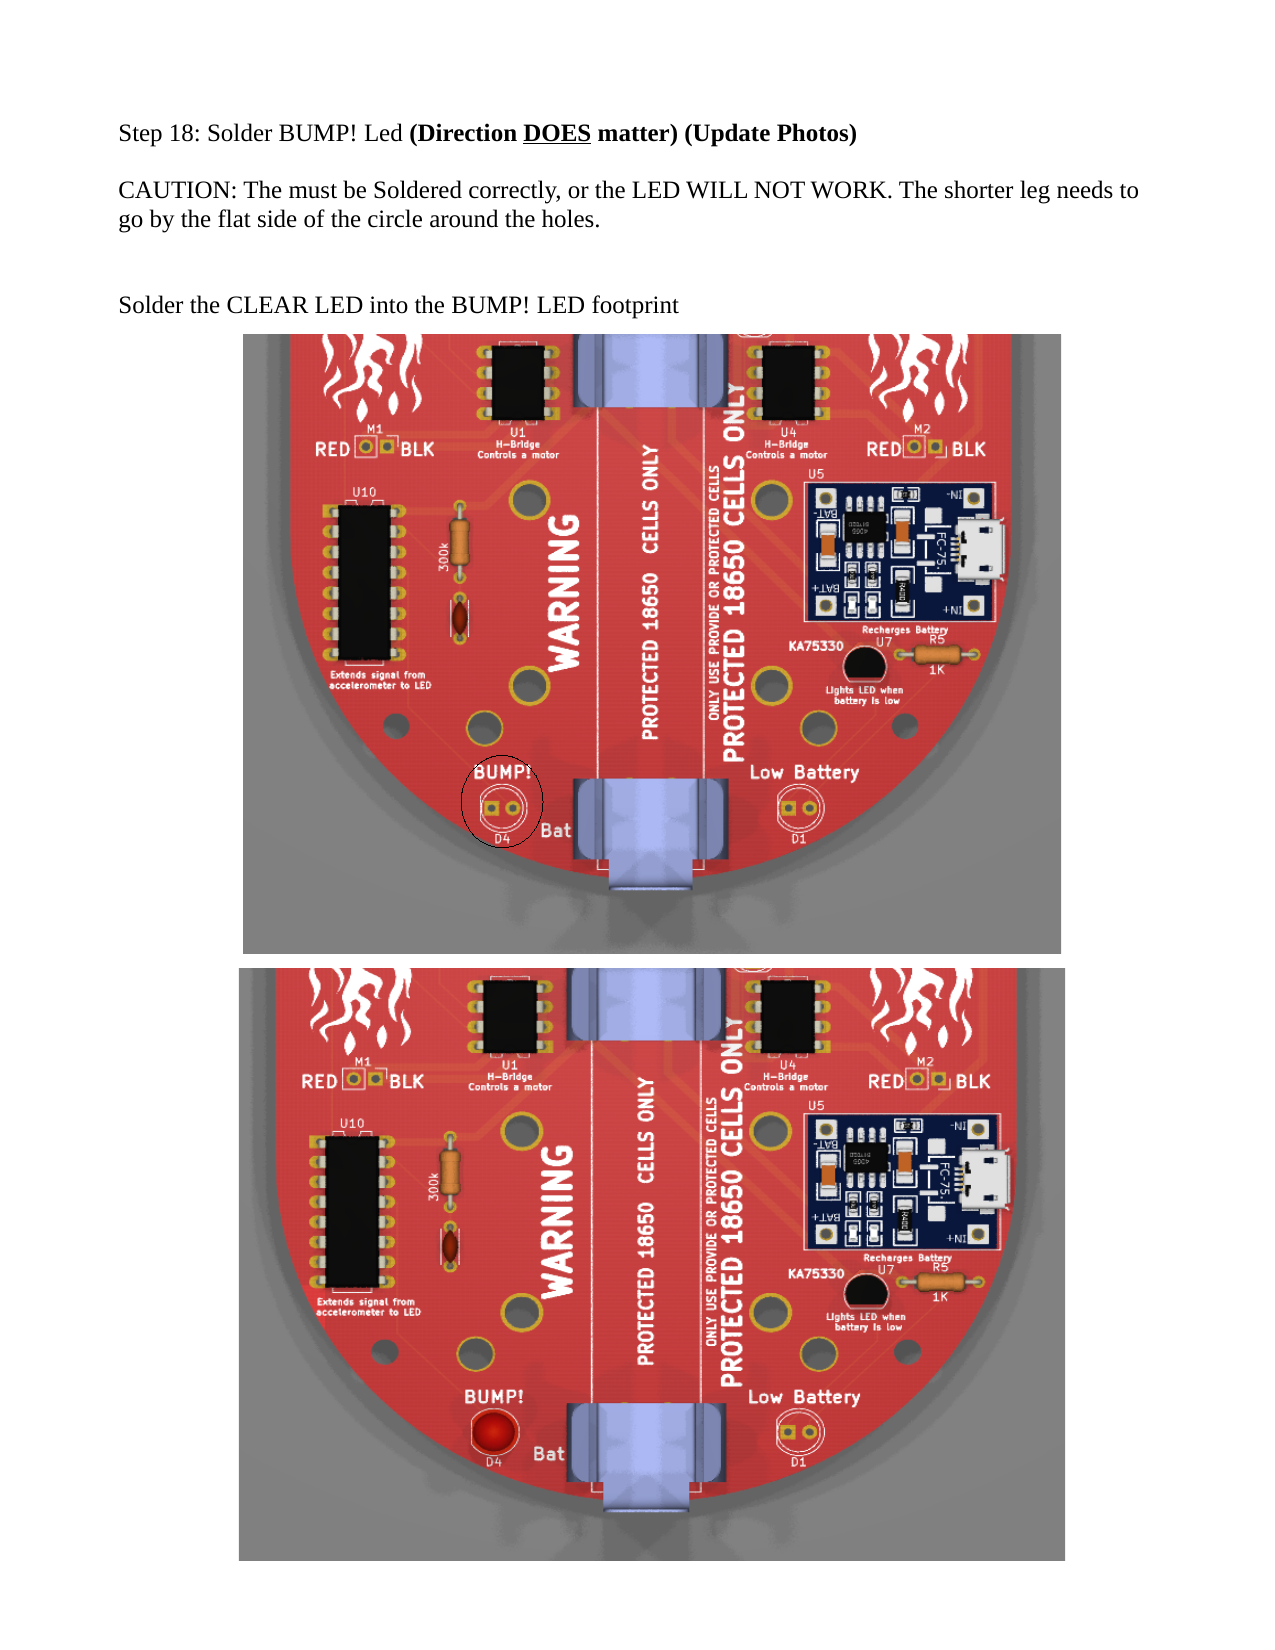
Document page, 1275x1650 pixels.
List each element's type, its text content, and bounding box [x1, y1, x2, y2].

picture [238, 968, 1066, 1561]
picture [243, 334, 1062, 954]
text Step 18: Solder BUMP! Led (Direction DOES matter) (Update Photos) [118, 118, 1157, 147]
text CAUTION: The must be Soldered correctly, or the LED WILL NOT WORK. The shorter leg needs to go by the flat side of the circle around the holes. [118, 176, 1157, 233]
text Solder the CLEAR LED into the BUMP! LED footprint [118, 291, 1157, 319]
